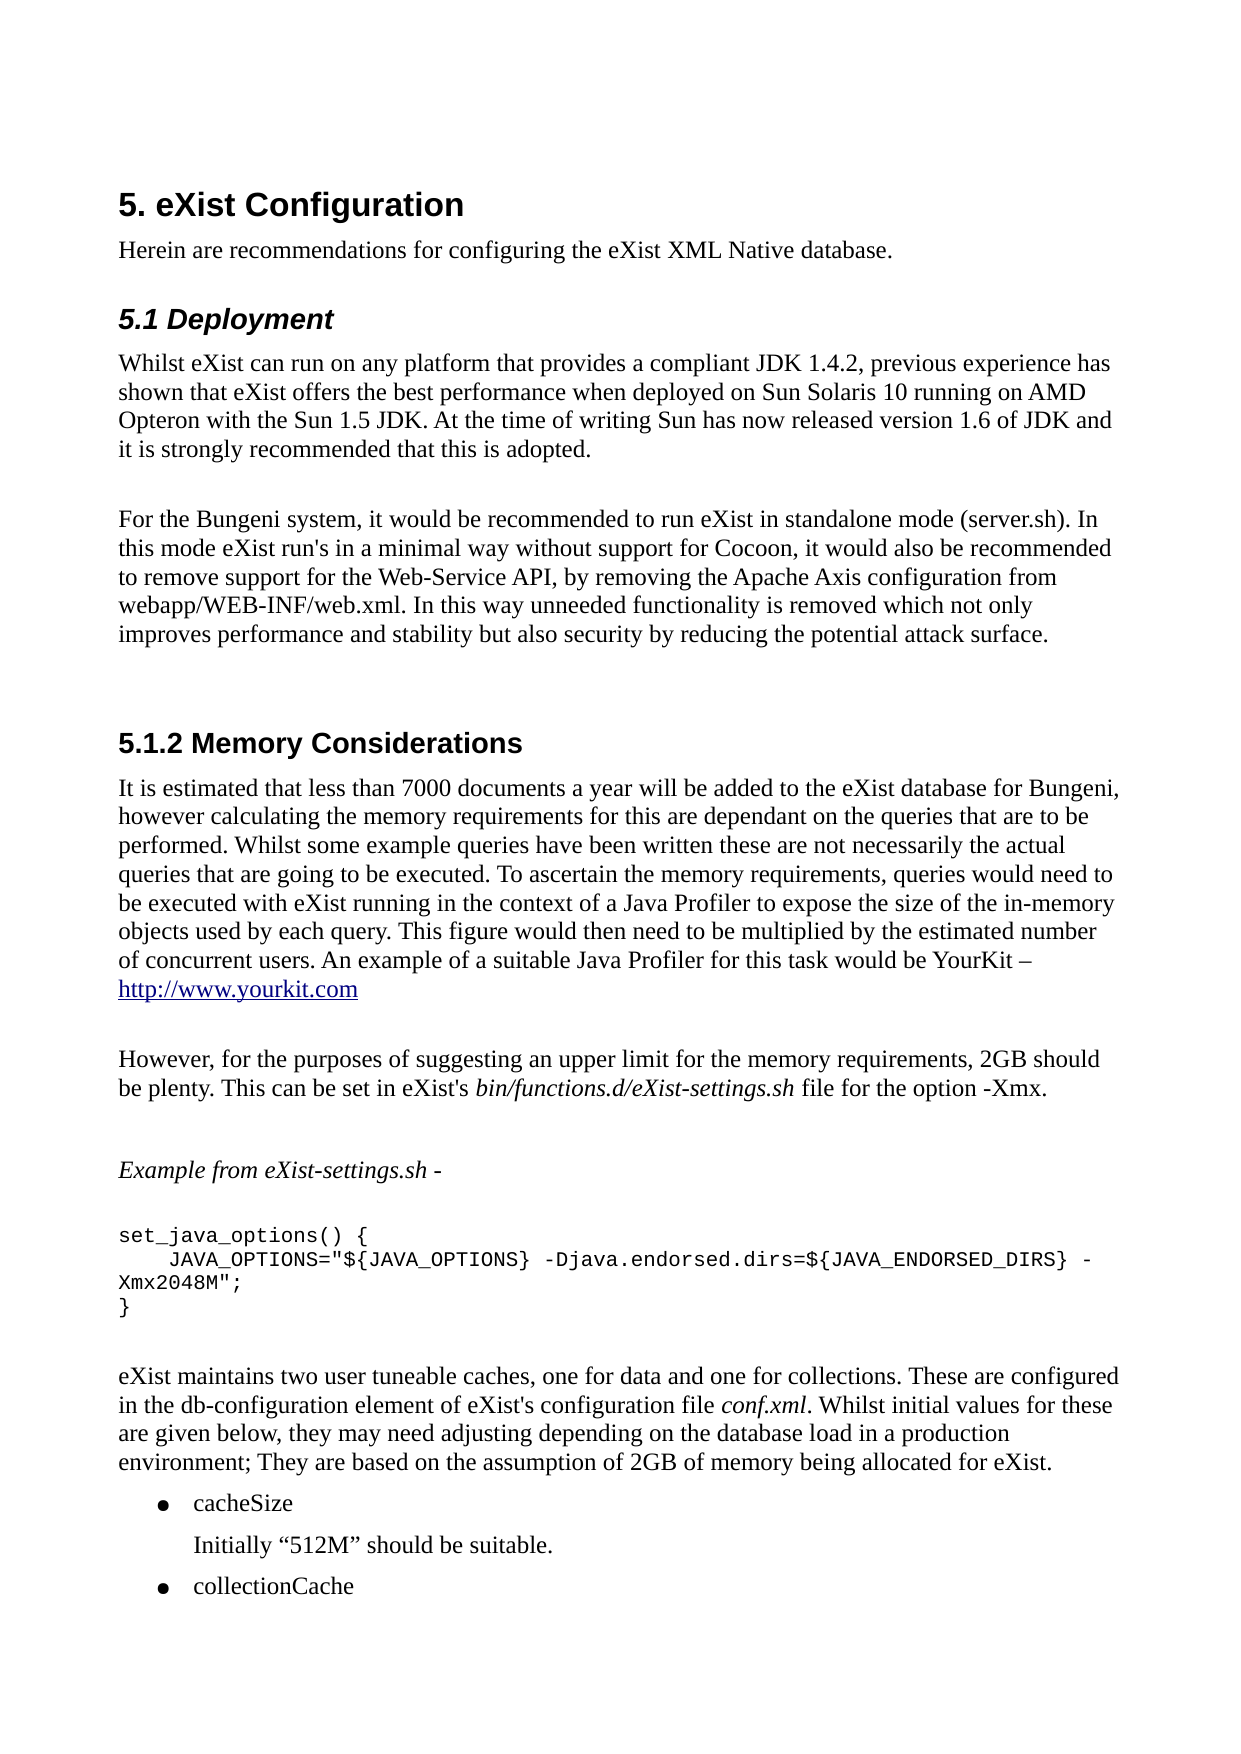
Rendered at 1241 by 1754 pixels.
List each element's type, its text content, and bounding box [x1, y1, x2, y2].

subtitle 5.1.2 Memory Considerations [118, 727, 1122, 760]
text Example from eXist-settings.sh - [118, 1155, 1122, 1213]
text JAVA_OPTIONS="${JAVA_OPTIONS} -Djava.endorsed.dirs=${JAVA_ENDORSED_DIRS} -Xmx2048M"; [118, 1249, 1122, 1296]
text set_java_options() { [118, 1225, 1122, 1249]
text Herein are recommendations for configuring the eXist XML Native database. [118, 236, 1122, 264]
subtitle 5.1 Deployment [118, 302, 1122, 335]
text Whilst eXist can run on any platform that provides a compliant JDK 1.4.2, previous experience has shown that eXist offers the best performance when deployed on Sun Solaris 10 running on AMD Opteron with the Sun 1.5 JDK. At the time of writing Sun has now released version 1.6 of JDK and it is strongly recommended that this is adopted. [118, 348, 1122, 463]
text It is estimated that less than 7000 documents a year will be added to the eXist database for Bungeni, however calculating the memory requirements for this are dependant on the queries that are to be performed. Whilst some example queries have been written these are not necessarily the actual queries that are going to be executed. To ascertain the memory requirements, queries would need to be executed with eXist running in the context of a Java Profiler to expose the size of the in-memory objects used by each query. This figure would then need to be multiplied by the estimated number of concurrent users. An example of a suitable Java Profiler for this task would be YourKit – http://www.yourkit.com [118, 773, 1122, 1031]
text For the Bungeni system, it would be recommended to run eXist in standalone mode (server.sh). In this mode eXist run's in a minimal way without support for Cocoon, it would also be recommended to remove support for the Web-Service API, by removing the Apache Axis configuration from webapp/WEB-INF/web.xml. In this way unneeded functionality is removed which not only improves performance and stability but also security by reducing the potential attack surface. [118, 504, 1122, 648]
text eXist maintains two user tuneable caches, one for data and one for collections. These are configured in the db-configuration element of eXist's configuration file conf.xml. Whilst initial values for these are given below, they may need adjusting depending on the database load in a production environment; They are based on the assumption of 2GB of memory being allocated for eXist. [118, 1361, 1122, 1476]
list collectionCache [156, 1571, 1122, 1600]
list Initially “512M” should be suitable. [156, 1530, 1122, 1558]
text } [118, 1296, 1122, 1320]
subtitle 5. eXist Configuration [118, 184, 1122, 223]
text However, for the purposes of suggesting an upper limit for the memory requirements, 2GB should be plenty. This can be set in eXist's bin/functions.d/eXist-settings.sh file for the option -Xmx. [118, 1044, 1122, 1101]
list cacheSize [156, 1488, 1122, 1517]
